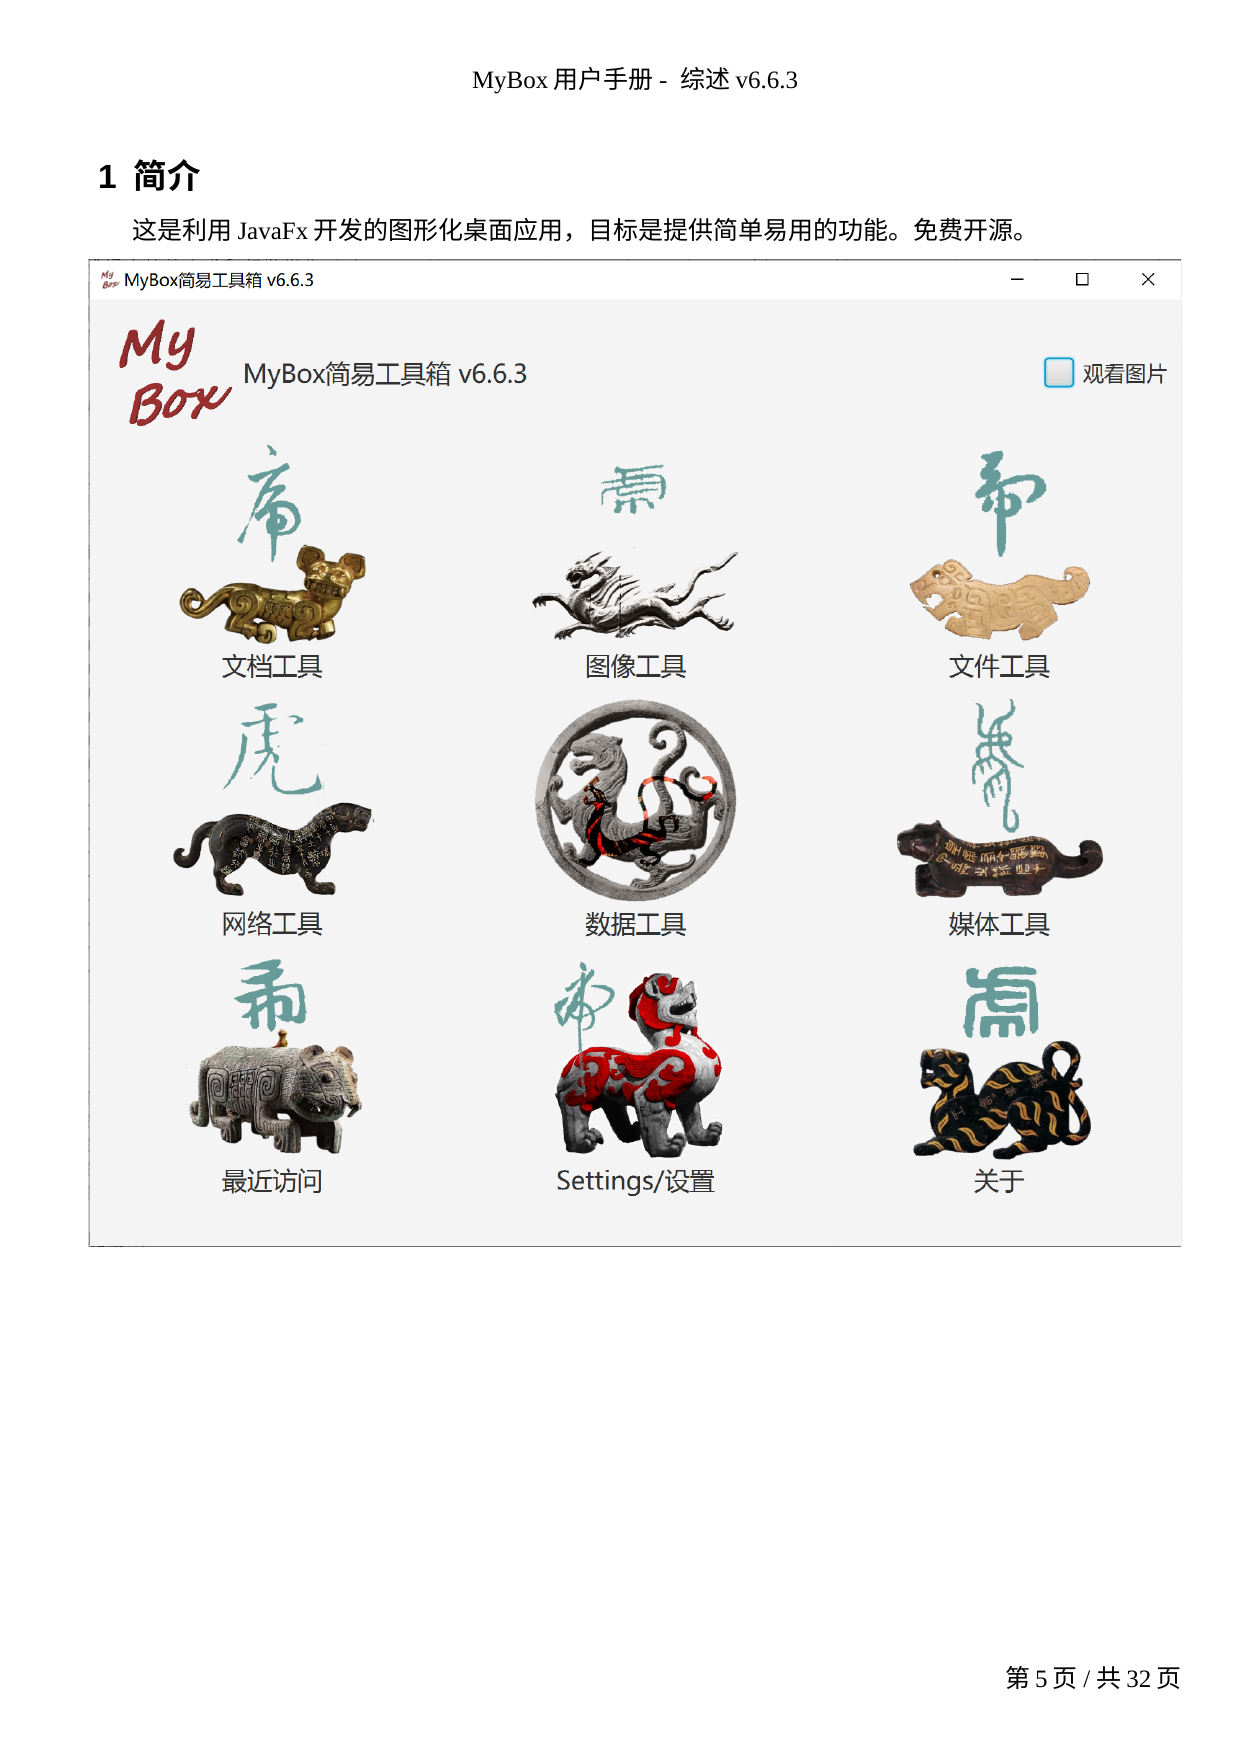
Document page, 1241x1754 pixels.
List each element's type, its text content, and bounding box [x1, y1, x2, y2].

text 这是利用JavaFx开发的图形化桌面应用，目标是提供简单易用的功能。免费开源。 [88, 211, 1181, 247]
picture [88, 259, 1182, 1247]
subtitle 简介 [88, 150, 1181, 198]
